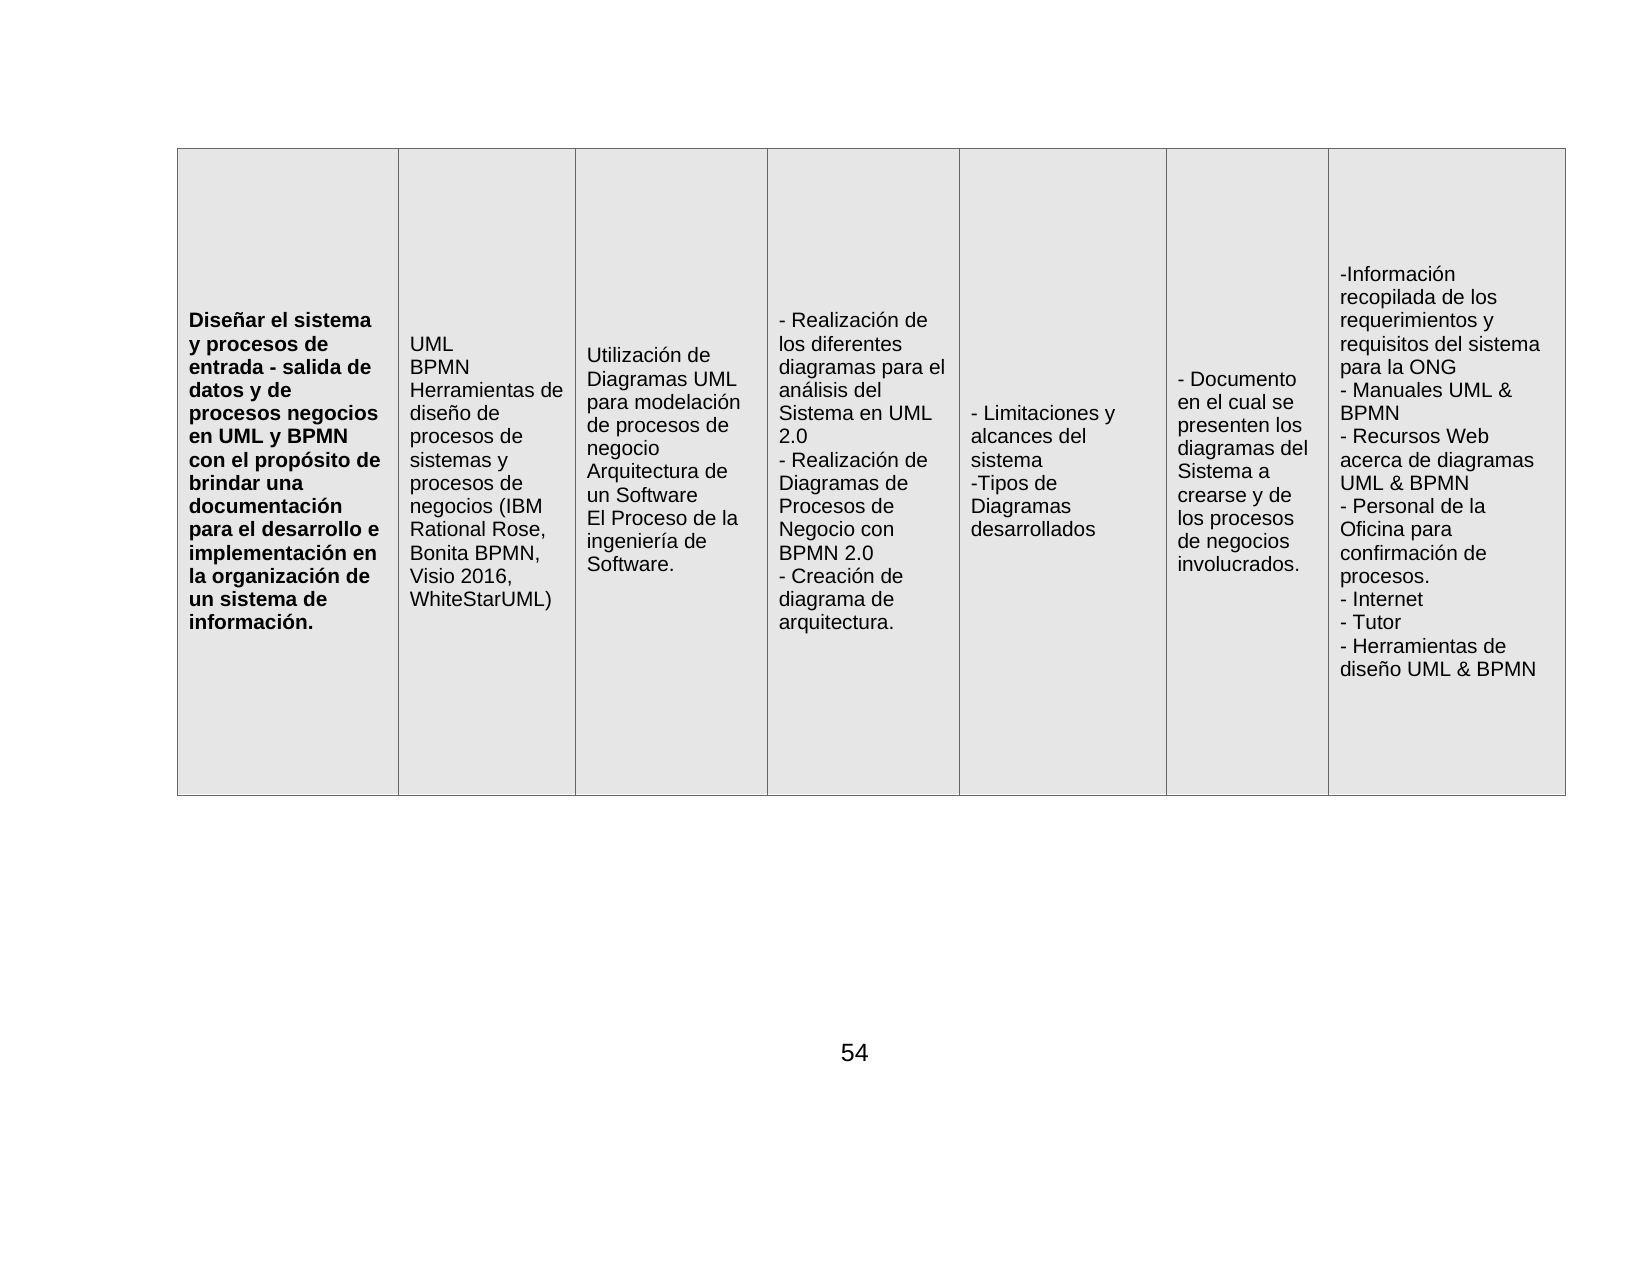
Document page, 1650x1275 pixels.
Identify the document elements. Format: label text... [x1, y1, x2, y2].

table_cell - Documento en el cual se presenten los diagramas del Sistema a crearse y de los procesos de negocios involucrados. [1167, 149, 1328, 794]
table_cell UML BPMN Herramientas de diseño de procesos de sistemas y procesos de negocios (IBM Rational Rose, Bonita BPMN, Visio 2016, WhiteStarUML) [399, 149, 575, 794]
table_cell - Limitaciones y alcances del sistema -Tipos de Diagramas desarrollados [960, 149, 1166, 794]
table_cell -Información recopilada de los requerimientos y requisitos del sistema para la ONG - Manuales UML & BPMN - Recursos Web acerca de diagramas UML & BPMN - Personal de la Oficina para confirmación de procesos. - Internet - Tutor - Herramientas de diseño UML & BPMN [1329, 149, 1565, 794]
table_cell Diseñar el sistema y procesos de entrada - salida de datos y de procesos negocios en UML y BPMN con el propósito de brindar una documentación para el desarrollo e implementación en la organización de un sistema de información. [178, 149, 398, 794]
table_cell Utilización de Diagramas UML para modelación de procesos de negocio Arquitectura de un Software El Proceso de la ingeniería de Software. [576, 149, 767, 794]
table_cell - Realización de los diferentes diagramas para el análisis del Sistema en UML 2.0 - Realización de Diagramas de Procesos de Negocio con BPMN 2.0 - Creación de diagrama de arquitectura. [768, 149, 959, 794]
